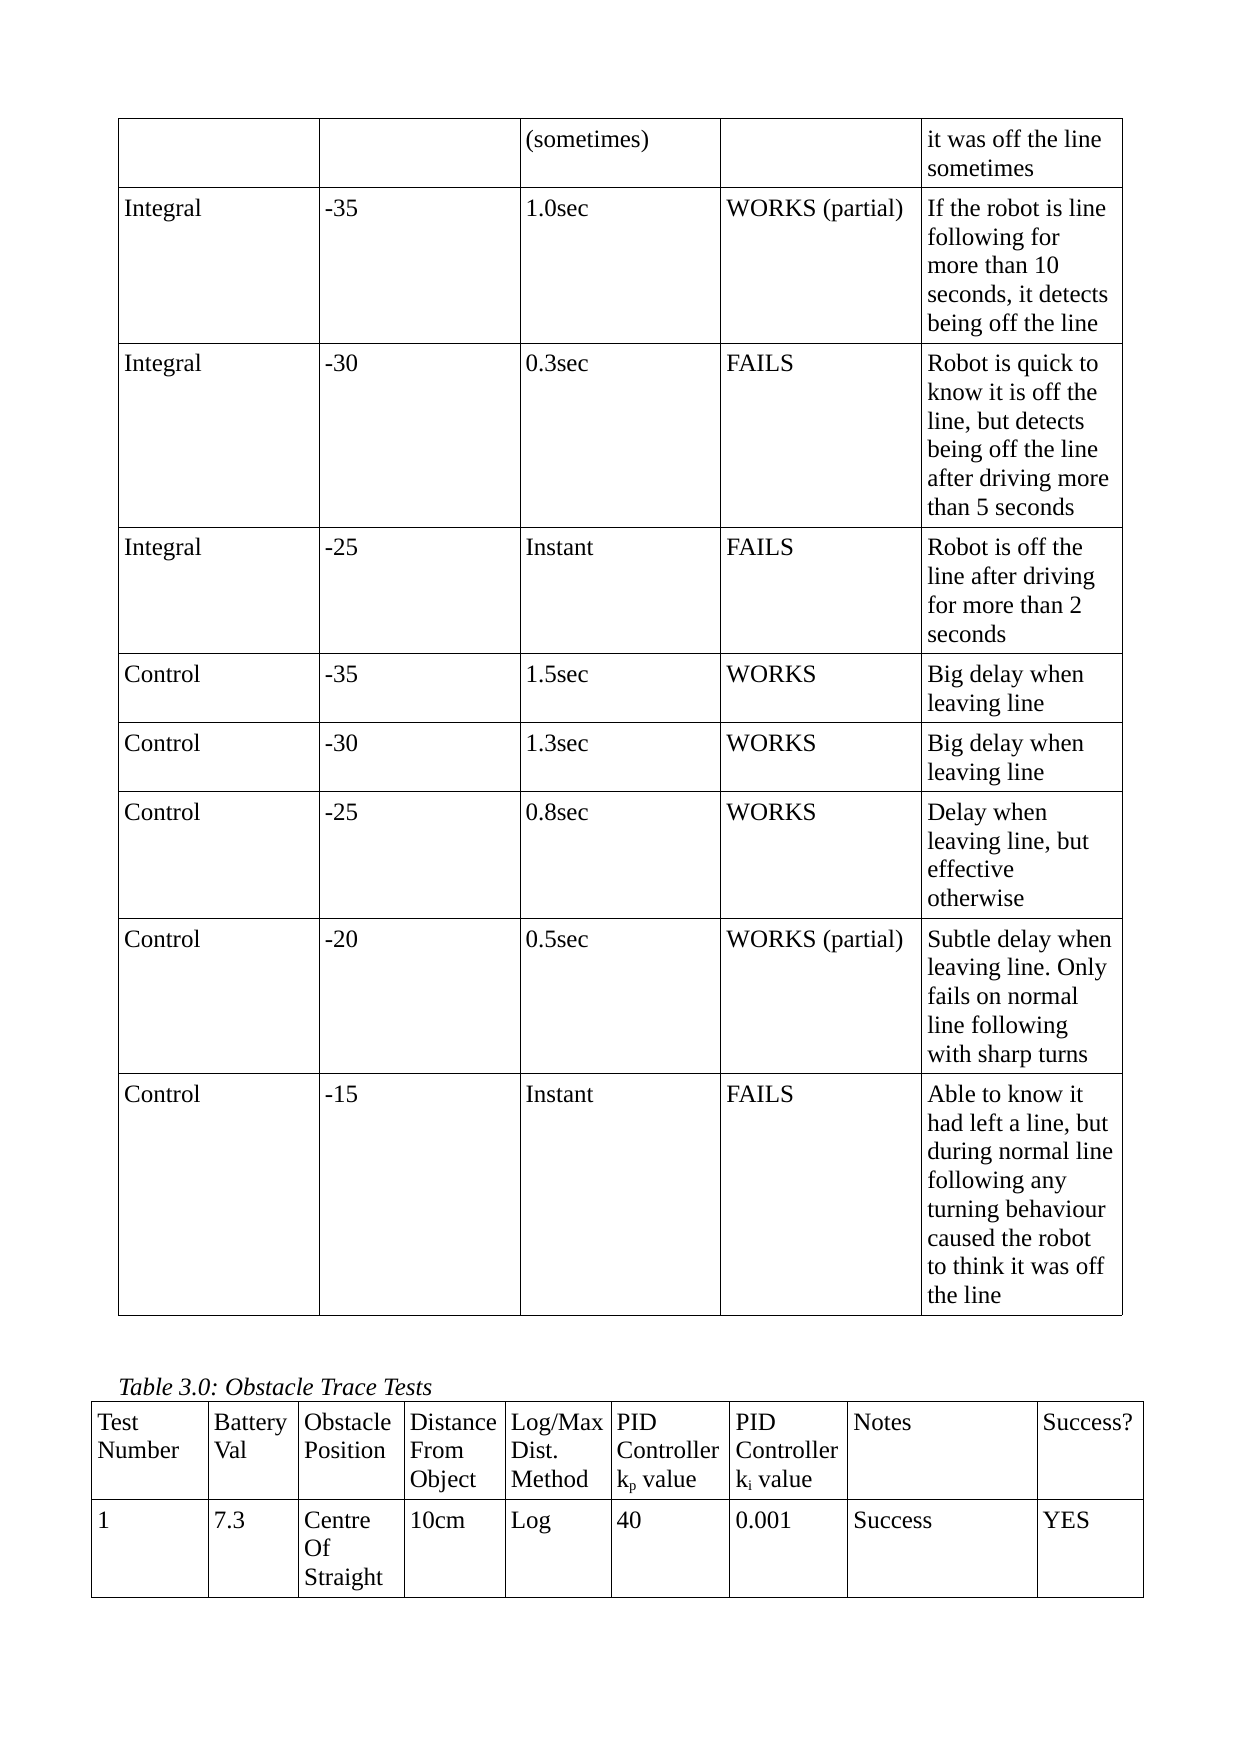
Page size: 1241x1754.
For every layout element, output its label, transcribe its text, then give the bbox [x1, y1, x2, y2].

table_cell 0.001 [730, 1500, 847, 1597]
table_cell WORKS [721, 792, 921, 918]
table_cell 0.8sec [521, 792, 720, 918]
table_cell -35 [320, 188, 520, 342]
table_cell Control [119, 654, 319, 722]
table_cell Robot is off the line after driving for more than 2 seconds [922, 528, 1122, 653]
table_cell 0.3sec [521, 344, 720, 527]
table_cell YES [1038, 1500, 1143, 1597]
table_header Battery Val [209, 1402, 298, 1499]
table_cell 1.5sec [521, 654, 720, 722]
table_cell -30 [320, 723, 520, 791]
table_cell If the robot is line following for more than 10 seconds, it detects being off the line [922, 188, 1122, 342]
table_cell Control [119, 723, 319, 791]
table_cell FAILS [721, 344, 921, 527]
table_header Success? [1038, 1402, 1143, 1499]
table_cell Big delay when leaving line [922, 654, 1122, 722]
table_header PID Controller ki value [730, 1402, 847, 1499]
table_cell (sometimes) [521, 119, 720, 187]
table_cell WORKS [721, 723, 921, 791]
table_header PID Controller kp value [612, 1402, 729, 1499]
table_cell Able to know it had left a line, but during normal line following any turning behaviour caused the robot to think it was off the line [922, 1074, 1122, 1315]
table_cell -35 [320, 654, 520, 722]
table_cell FAILS [721, 1074, 921, 1315]
table_cell 1 [92, 1500, 208, 1597]
text Table 3.0: Obstacle Trace Tests [118, 1372, 1122, 1401]
table_cell [721, 119, 921, 187]
table_cell Control [119, 919, 319, 1073]
table_cell Instant [521, 1074, 720, 1315]
table_header Notes [848, 1402, 1037, 1499]
table_cell Control [119, 792, 319, 918]
table_cell Log [506, 1500, 611, 1597]
table_cell Robot is quick to know it is off the line, but detects being off the line after driving more than 5 seconds [922, 344, 1122, 527]
table_cell WORKS (partial) [721, 919, 921, 1073]
table_cell Success [848, 1500, 1037, 1597]
table_cell it was off the line sometimes [922, 119, 1122, 187]
table_cell Big delay when leaving line [922, 723, 1122, 791]
table_cell Centre Of Straight [299, 1500, 404, 1597]
table_cell -30 [320, 344, 520, 527]
table_header Log/Max Dist. Method [506, 1402, 611, 1499]
table_cell WORKS [721, 654, 921, 722]
table_cell [320, 119, 520, 187]
table_cell [119, 119, 319, 187]
table_cell Integral [119, 188, 319, 342]
table_cell Instant [521, 528, 720, 653]
table_cell -25 [320, 792, 520, 918]
table_cell Control [119, 1074, 319, 1315]
table_cell -25 [320, 528, 520, 653]
table_cell Delay when leaving line, but effective otherwise [922, 792, 1122, 918]
table_cell FAILS [721, 528, 921, 653]
table_cell Integral [119, 344, 319, 527]
table_cell 0.5sec [521, 919, 720, 1073]
table_cell WORKS (partial) [721, 188, 921, 342]
table_header Test Number [92, 1402, 208, 1499]
table_header Obstacle Position [299, 1402, 404, 1499]
table_cell 40 [612, 1500, 729, 1597]
table_cell -20 [320, 919, 520, 1073]
table_cell Integral [119, 528, 319, 653]
table_cell 1.3sec [521, 723, 720, 791]
table_header Distance From Object [405, 1402, 505, 1499]
table_cell 1.0sec [521, 188, 720, 342]
table_cell Subtle delay when leaving line. Only fails on normal line following with sharp turns [922, 919, 1122, 1073]
table_cell -15 [320, 1074, 520, 1315]
table_cell 10cm [405, 1500, 505, 1597]
table_cell 7.3 [209, 1500, 298, 1597]
